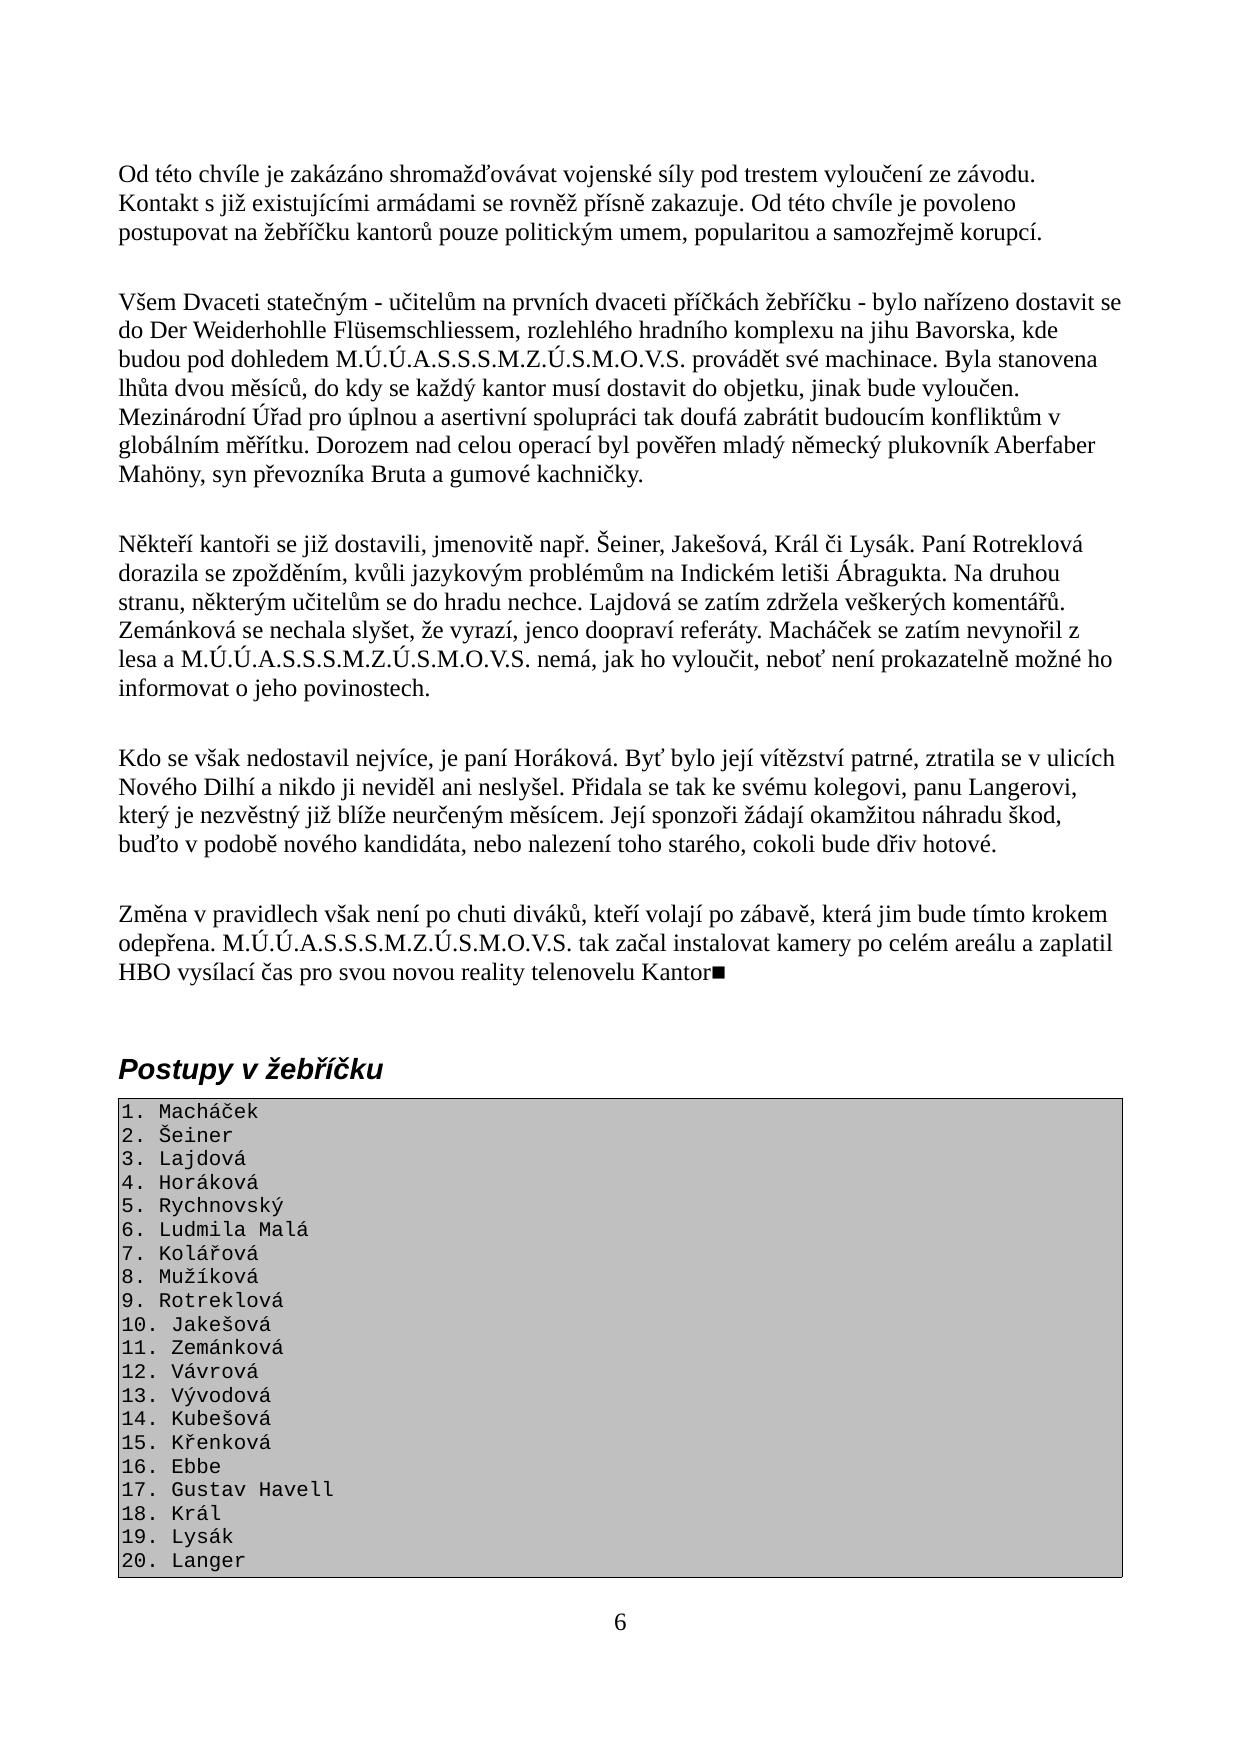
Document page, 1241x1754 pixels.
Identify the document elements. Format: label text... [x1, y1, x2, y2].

text Změna v pravidlech však není po chuti diváků, kteří volají po zábavě, která jim bude tímto krokem odepřena. M.Ú.Ú.A.S.S.S.M.Z.Ú.S.M.O.V.S. tak začal instalovat kamery po celém areálu a zaplatil HBO vysílací čas pro svou novou reality telenovelu Kantor■ [118, 899, 1122, 1014]
text Někteří kantoři se již dostavili, jmenovitě např. Šeiner, Jakešová, Král či Lysák. Paní Rotreklová dorazila se zpožděním, kvůli jazykovým problémům na Indickém letiši Ábragukta. Na druhou stranu, některým učitelům se do hradu nechce. Lajdová se zatím zdržela veškerých komentářů. Zemánková se nechala slyšet, že vyrazí, jenco doopraví referáty. Macháček se zatím nevynořil z lesa a M.Ú.Ú.A.S.S.S.M.Z.Ú.S.M.O.V.S. nemá, jak ho vyloučit, neboť není prokazatelně možné ho informovat o jeho povinostech. [118, 529, 1122, 731]
text 18. Král [119, 1500, 1122, 1523]
text 17. Gustav Havell [119, 1476, 1122, 1500]
subtitle Postupy v žebříčku [118, 1052, 1122, 1085]
text 8. Mužíková [119, 1263, 1122, 1287]
text 2. Šeiner [119, 1122, 1122, 1145]
text 12. Vávrová [119, 1358, 1122, 1382]
text 19. Lysák [119, 1523, 1122, 1547]
text [118, 118, 1122, 147]
text Kdo se však nedostavil nejvíce, je paní Horáková. Byť bylo její vítězství patrné, ztratila se v ulicích Nového Dilhí a nikdo ji neviděl ani neslyšel. Přidala se tak ke svému kolegovi, panu Langerovi, který je nezvěstný již blíže neurčeným měsícem. Její sponzoři žádají okamžitou náhradu škod, buďto v podobě nového kandidáta, nebo nalezení toho starého, cokoli bude dřiv hotové. [118, 743, 1122, 887]
text 4. Horáková [119, 1169, 1122, 1192]
text 9. Rotreklová [119, 1287, 1122, 1311]
text Všem Dvaceti statečným - učitelům na prvních dvaceti příčkách žebříčku - bylo nařízeno dostavit se do Der Weiderhohlle Flüsemschliessem, rozlehlého hradního komplexu na jihu Bavorska, kde budou pod dohledem M.Ú.Ú.A.S.S.S.M.Z.Ú.S.M.O.V.S. provádět své machinace. Byla stanovena lhůta dvou měsíců, do kdy se každý kantor musí dostavit do objetku, jinak bude vyloučen. Mezinárodní Úřad pro úplnou a asertivní spolupráci tak doufá zabrátit budoucím konfliktům v globálním měřítku. Dorozem nad celou operací byl pověřen mladý německý plukovník Aberfaber Mahöny, syn převozníka Bruta a gumové kachničky. [118, 287, 1122, 517]
text 20. Langer [119, 1547, 1122, 1577]
text 1. Macháček [119, 1099, 1122, 1122]
text 3. Lajdová [119, 1145, 1122, 1169]
text 10. Jakešová [119, 1311, 1122, 1334]
text Od této chvíle je zakázáno shromažďovávat vojenské síly pod trestem vyloučení ze závodu. Kontakt s již existujícími armádami se rovněž přísně zakazuje. Od této chvíle je povoleno postupovat na žebříčku kantorů pouze politickým umem, popularitou a samozřejmě korupcí. [118, 159, 1122, 274]
text 16. Ebbe [119, 1453, 1122, 1476]
text 15. Křenková [119, 1429, 1122, 1453]
text 11. Zemánková [119, 1334, 1122, 1358]
text 13. Vývodová [119, 1382, 1122, 1405]
text 5. Rychnovský [119, 1192, 1122, 1216]
text 14. Kubešová [119, 1405, 1122, 1429]
text 6. Ludmila Malá [119, 1216, 1122, 1240]
text 7. Kolářová [119, 1240, 1122, 1263]
